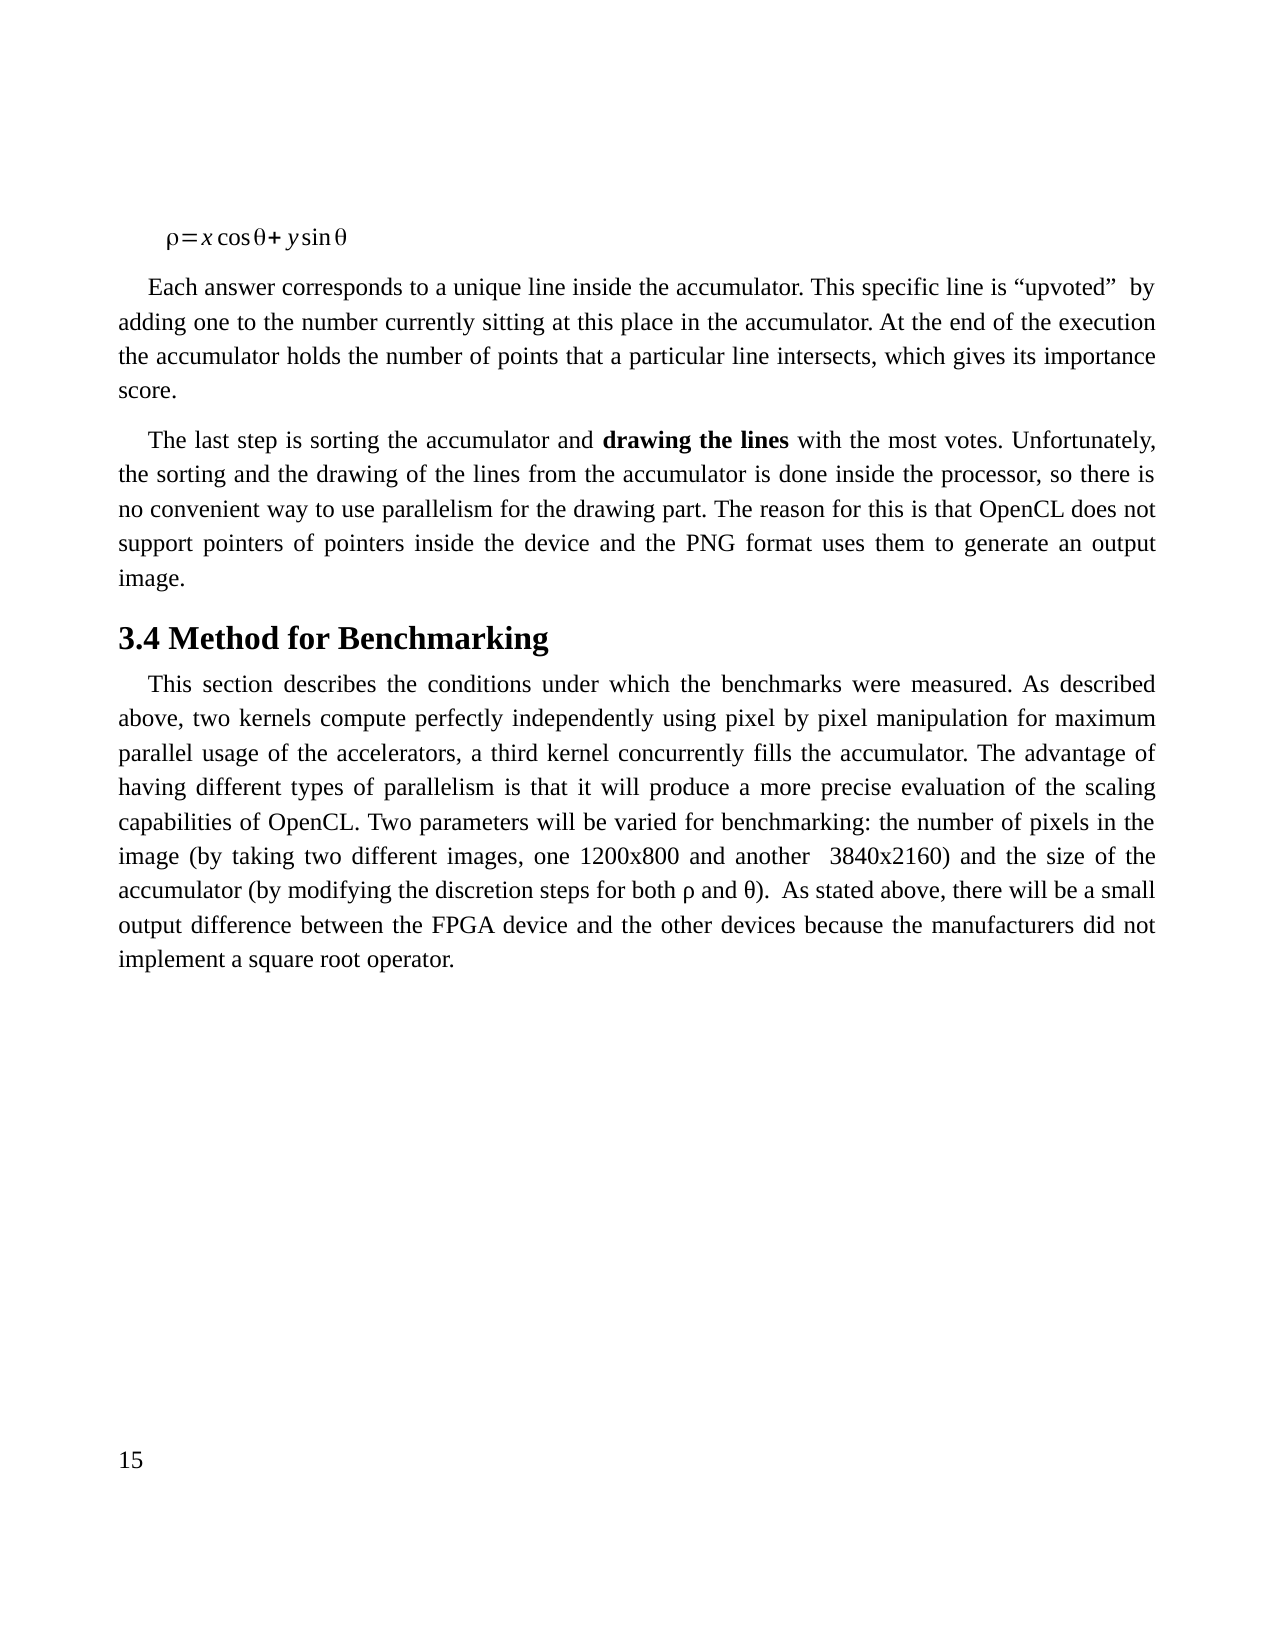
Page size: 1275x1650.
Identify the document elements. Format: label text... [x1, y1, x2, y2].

subtitle 3.4 Method for Benchmarking [118, 618, 1157, 656]
text This section describes the conditions under which the benchmarks were measured. As described above, two kernels compute perfectly independently using pixel by pixel manipulation for maximum parallel usage of the accelerators, a third kernel concurrently fills the accumulator. The advantage of having different types of parallelism is that it will produce a more precise evaluation of the scaling capabilities of OpenCL. Two parameters will be varied for benchmarking: the number of pixels in the image (by taking two different images, one 1200x800 and another 3840x2160) and the size of the accumulator (by modifying the discretion steps for both ρ and θ). As stated above, there will be a small output difference between the FPGA device and the other devices because the manufacturers did not implement a square root operator. [118, 669, 1157, 973]
text Each answer corresponds to a unique line inside the accumulator. This specific line is “upvoted” by adding one to the number currently sitting at this place in the accumulator. At the end of the execution the accumulator holds the number of points that a particular line intersects, which gives its importance score. [118, 272, 1157, 404]
text The last step is sorting the accumulator and drawing the lines with the most votes. Unfortunately, the sorting and the drawing of the lines from the accumulator is done inside the processor, so there is no convenient way to use parallelism for the drawing part. The reason for this is that OpenCL does not support pointers of pointers inside the device and the PNG format uses them to generate an output image. [118, 425, 1157, 591]
